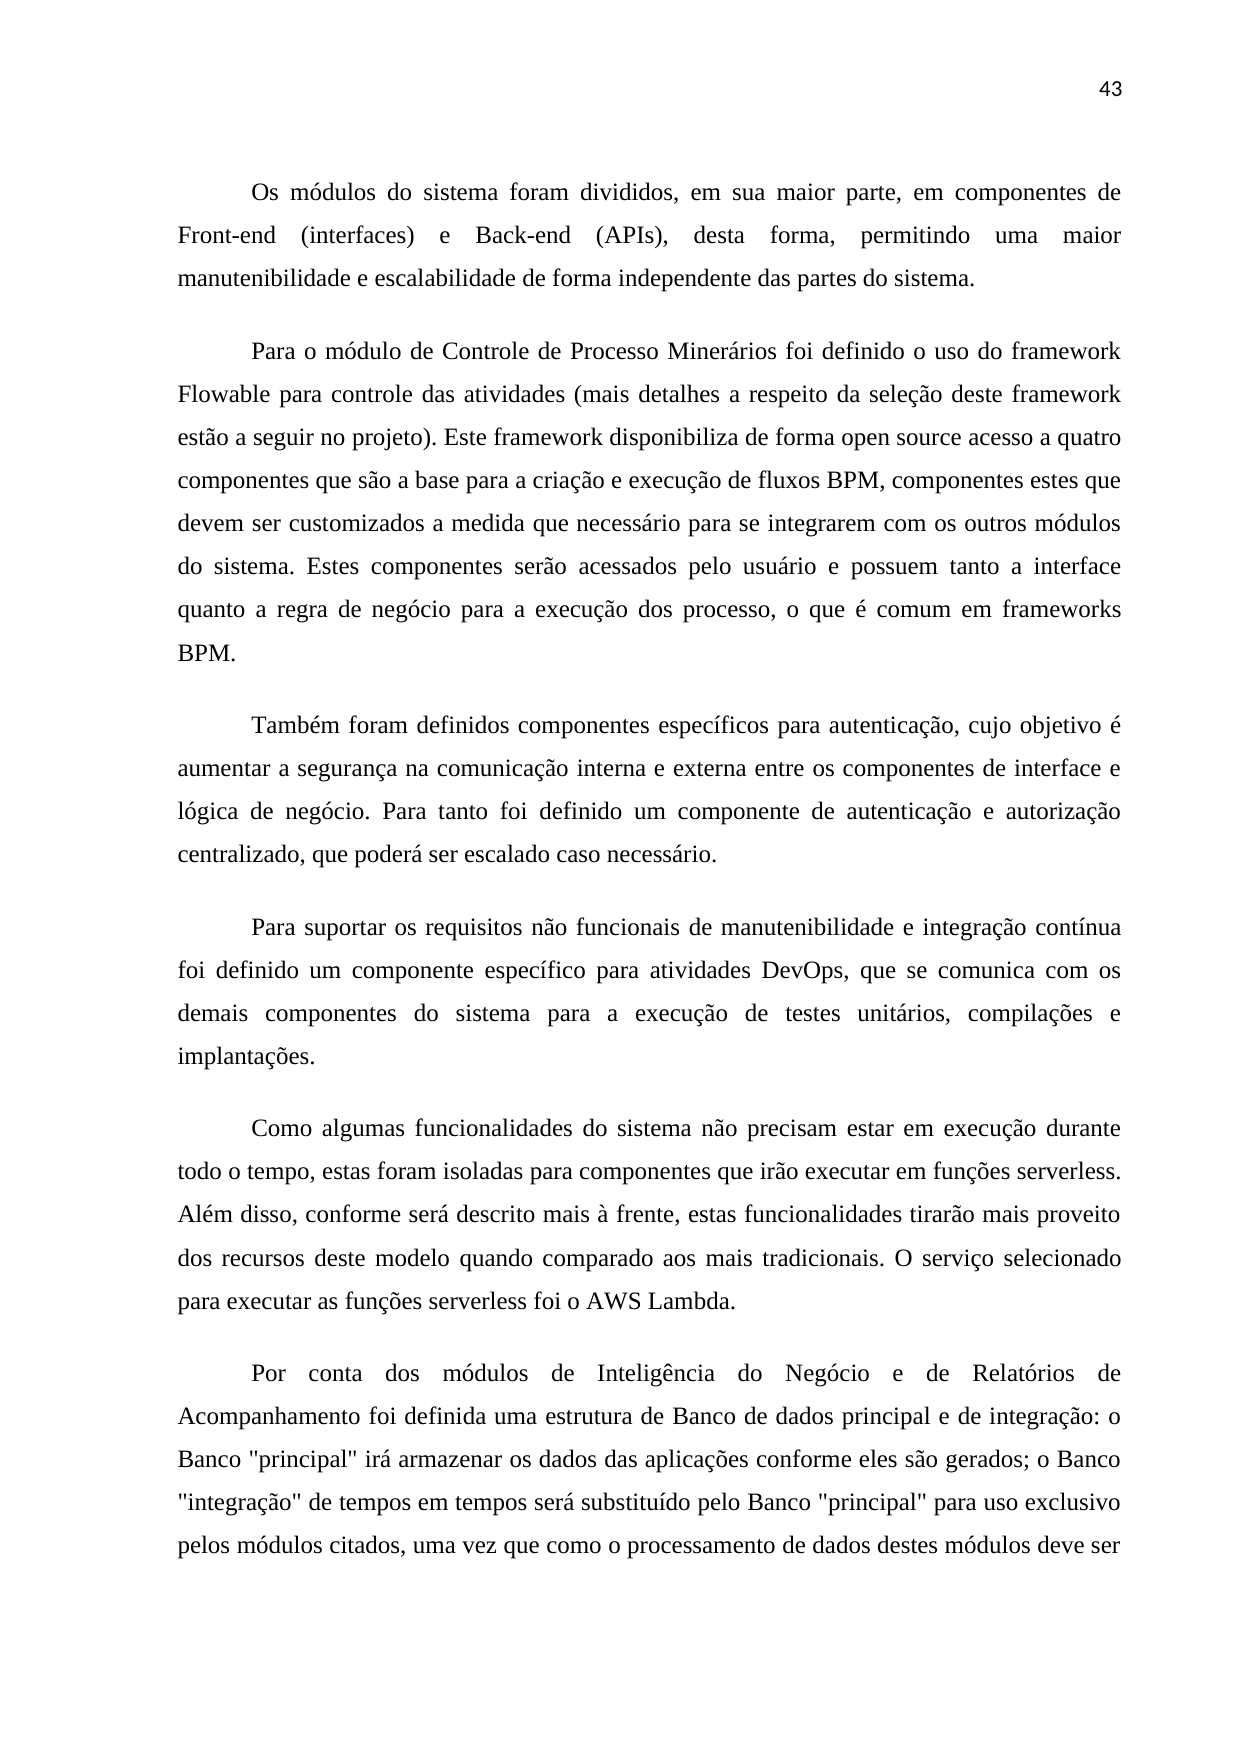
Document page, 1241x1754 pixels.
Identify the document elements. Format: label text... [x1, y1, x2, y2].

text Também foram definidos componentes específicos para autenticação, cujo objetivo é aumentar a segurança na comunicação interna e externa entre os componentes de interface e lógica de negócio. Para tanto foi definido um componente de autenticação e autorização centralizado, que poderá ser escalado caso necessário. [177, 710, 1122, 868]
text Por conta dos módulos de Inteligência do Negócio e de Relatórios de Acompanhamento foi definida uma estrutura de Banco de dados principal e de integração: o Banco "principal" irá armazenar os dados das aplicações conforme eles são gerados; o Banco "integração" de tempos em tempos será substituído pelo Banco "principal" para uso exclusivo pelos módulos citados, uma vez que como o processamento de dados destes módulos deve ser [177, 1358, 1122, 1559]
text Os módulos do sistema foram divididos, em sua maior parte, em componentes de Front-end (interfaces) e Back-end (APIs), desta forma, permitindo uma maior manutenibilidade e escalabilidade de forma independente das partes do sistema. [177, 177, 1122, 292]
text Para suportar os requisitos não funcionais de manutenibilidade e integração contínua foi definido um componente específico para atividades DevOps, que se comunica com os demais componentes do sistema para a execução de testes unitários, compilações e implantações. [177, 912, 1122, 1070]
text Para o módulo de Controle de Processo Minerários foi definido o uso do framework Flowable para controle das atividades (mais detalhes a respeito da seleção deste framework estão a seguir no projeto). Este framework disponibiliza de forma open source acesso a quatro componentes que são a base para a criação e execução de fluxos BPM, componentes estes que devem ser customizados a medida que necessário para se integrarem com os outros módulos do sistema. Estes componentes serão acessados pelo usuário e possuem tanto a interface quanto a regra de negócio para a execução dos processo, o que é comum em frameworks BPM. [177, 336, 1122, 666]
text Como algumas funcionalidades do sistema não precisam estar em execução durante todo o tempo, estas foram isoladas para componentes que irão executar em funções serverless. Além disso, conforme será descrito mais à frente, estas funcionalidades tirarão mais proveito dos recursos deste modelo quando comparado aos mais tradicionais. O serviço selecionado para executar as funções serverless foi o AWS Lambda. [177, 1113, 1122, 1314]
